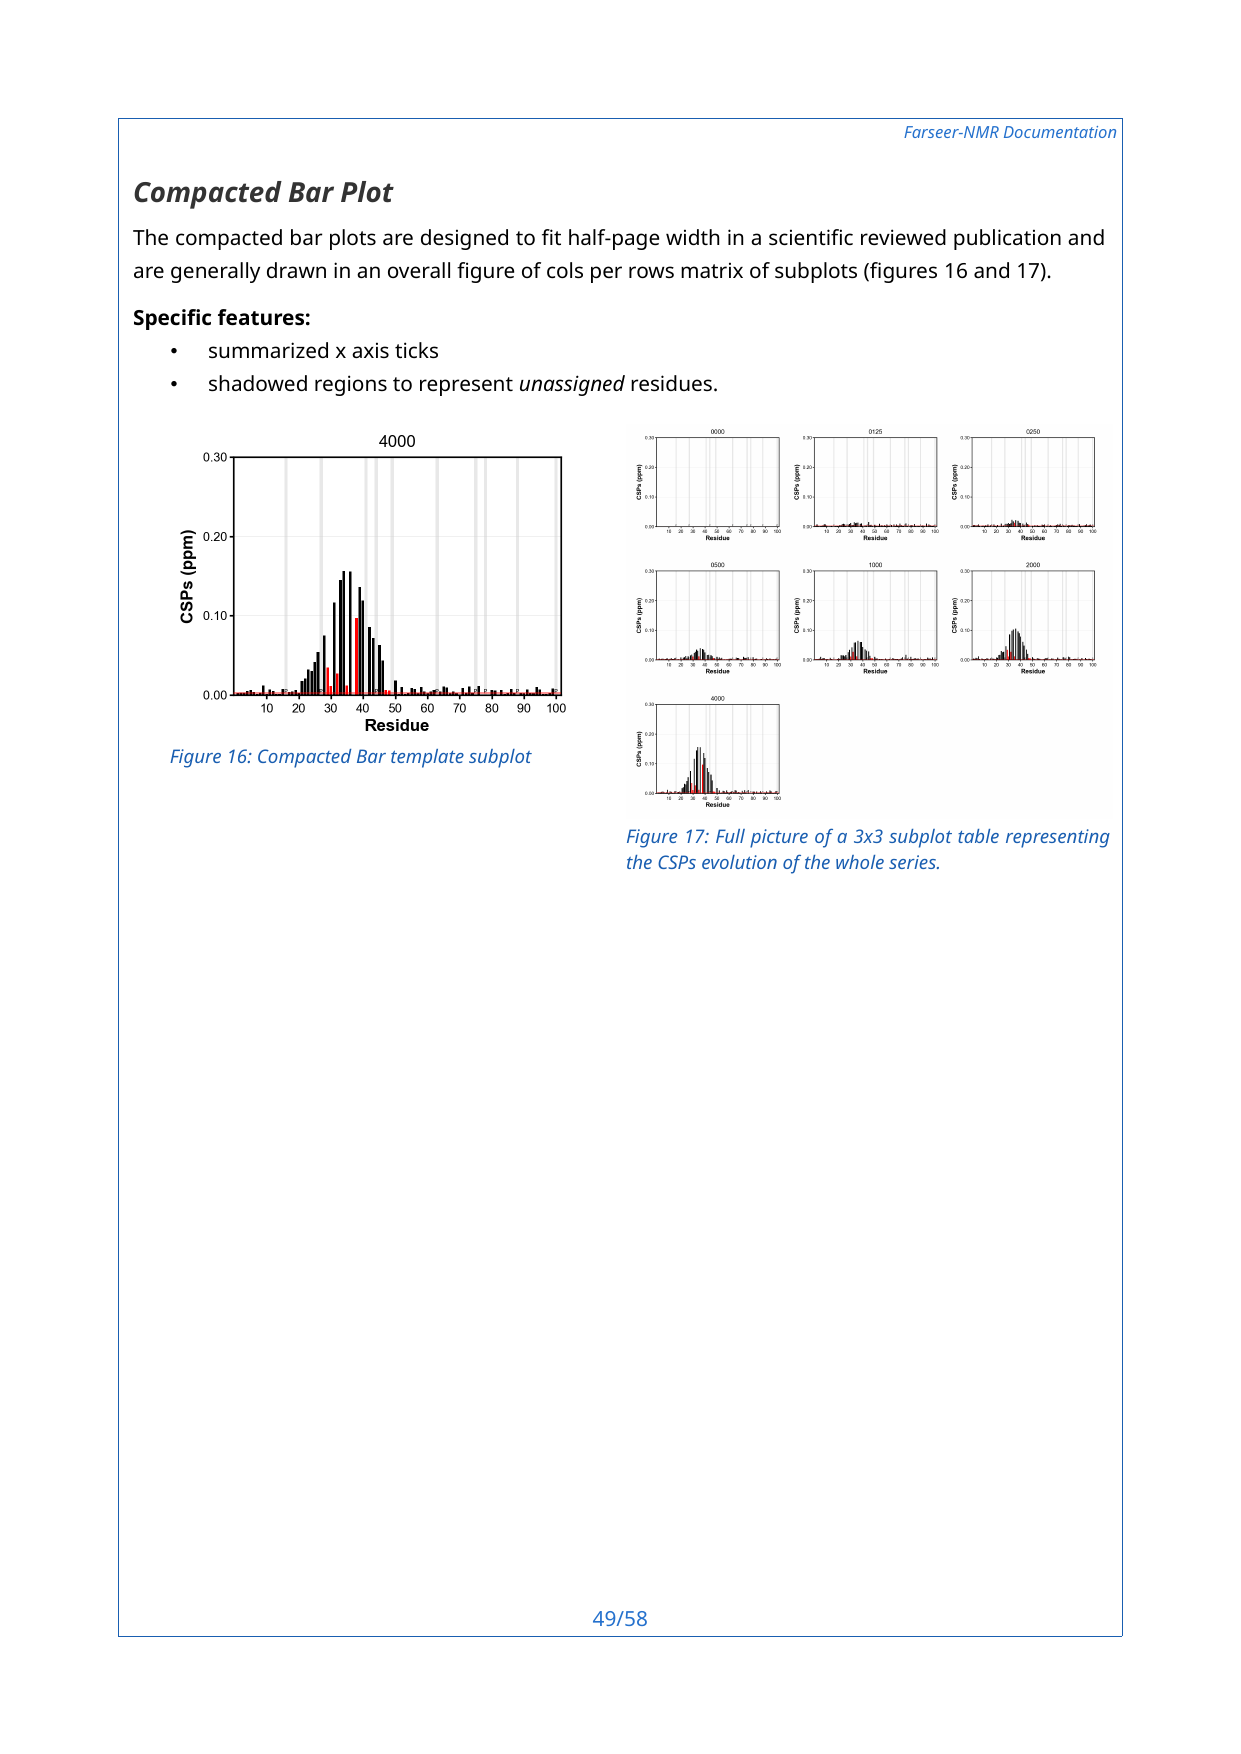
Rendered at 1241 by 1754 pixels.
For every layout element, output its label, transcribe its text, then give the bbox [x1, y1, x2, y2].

picture [625, 424, 1114, 819]
text The compacted bar plots are designed to fit half-page width in a scientific reviewed publication and are generally drawn in an overall figure of cols per rows matrix of subplots (figures 16 and 17). [133, 223, 1107, 284]
text Specific features: [133, 303, 1107, 332]
subtitle Compacted Bar Plot [133, 173, 1119, 211]
list shadowed regions to represent unassigned residues. [170, 369, 1119, 397]
picture [169, 424, 572, 739]
list summarized x axis ticks [170, 336, 1119, 364]
table_header [620, 419, 1119, 909]
table_header [121, 419, 620, 909]
